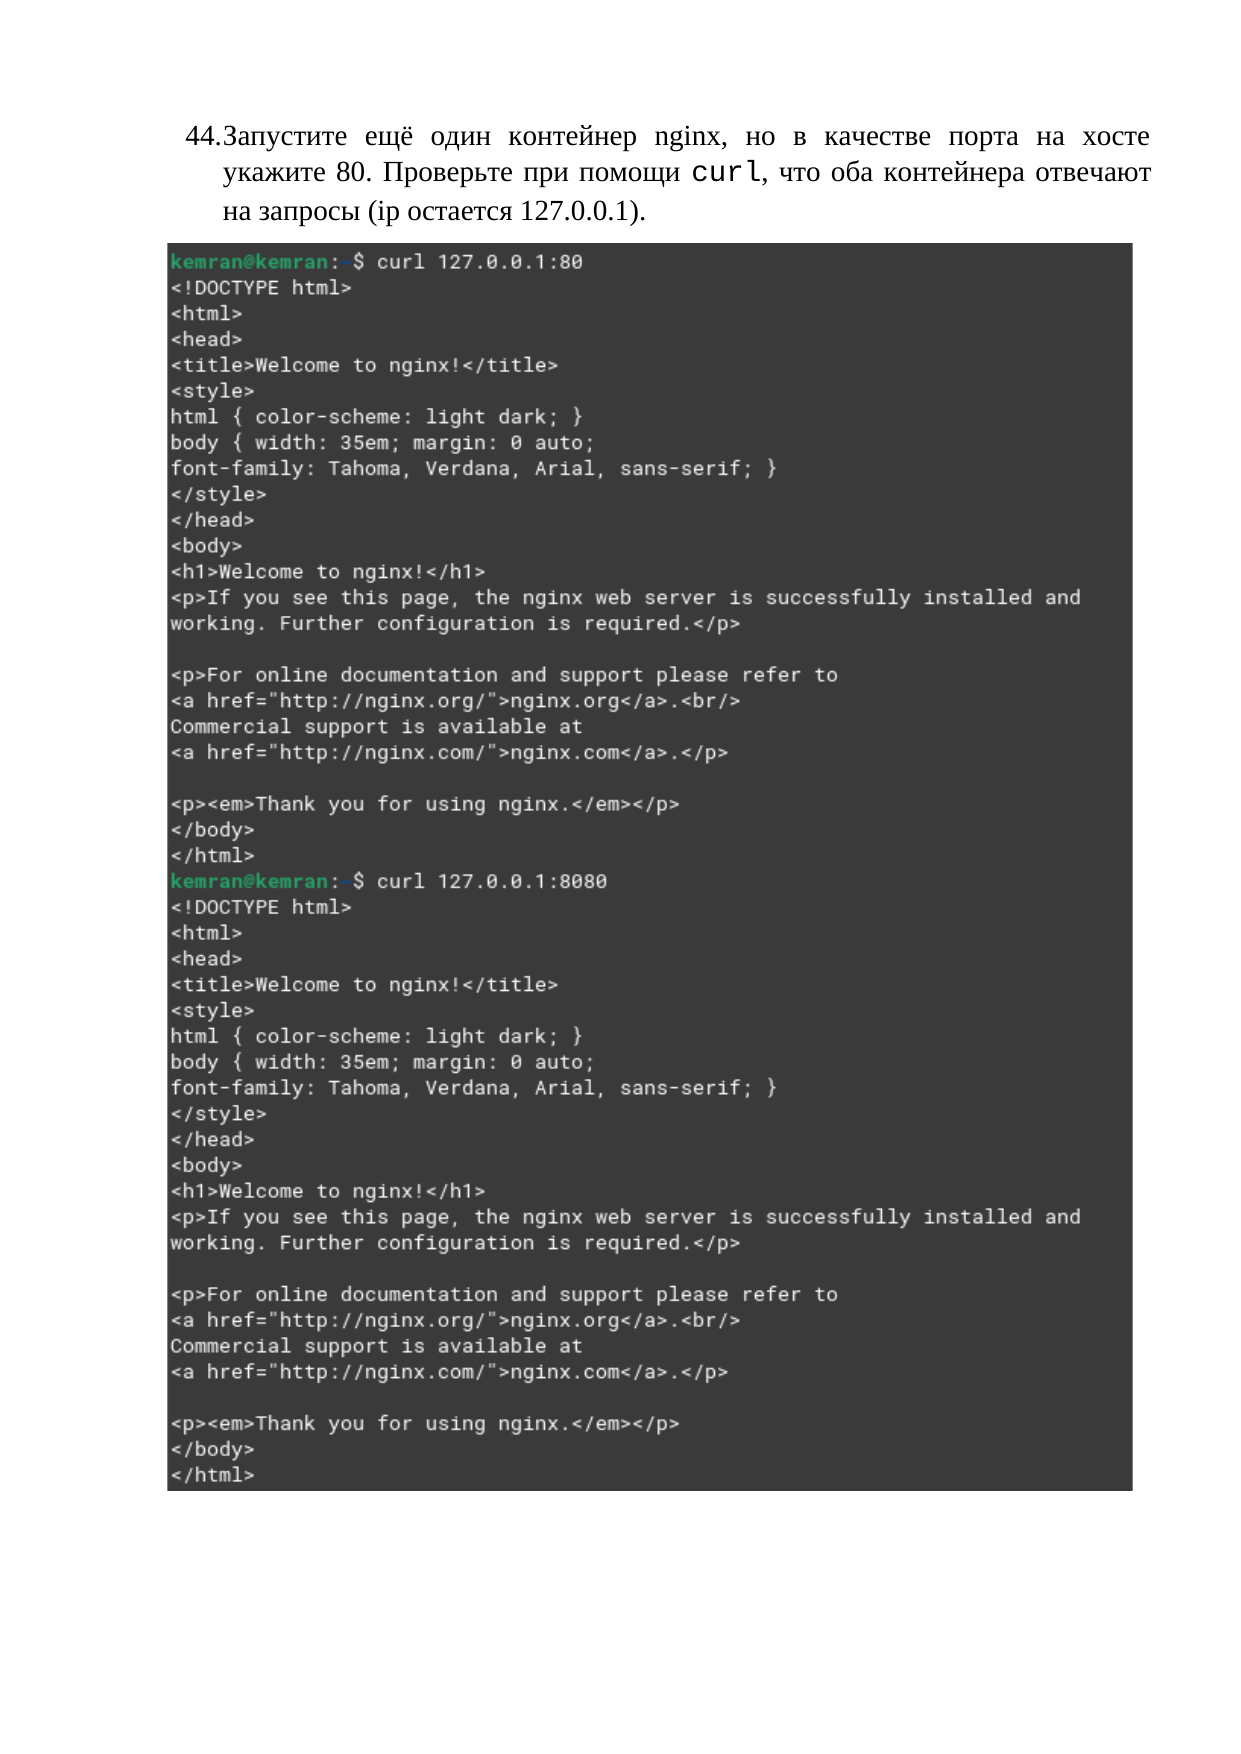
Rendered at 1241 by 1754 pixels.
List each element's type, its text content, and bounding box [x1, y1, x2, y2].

list Запустите ещё один контейнер nginx, но в качестве порта на хосте укажите 80. Проверьте при помощи curl, что оба контейнера отвечают на запросы (ip остается 127.0.0.1). [185, 118, 1152, 226]
picture [166, 243, 1133, 1491]
